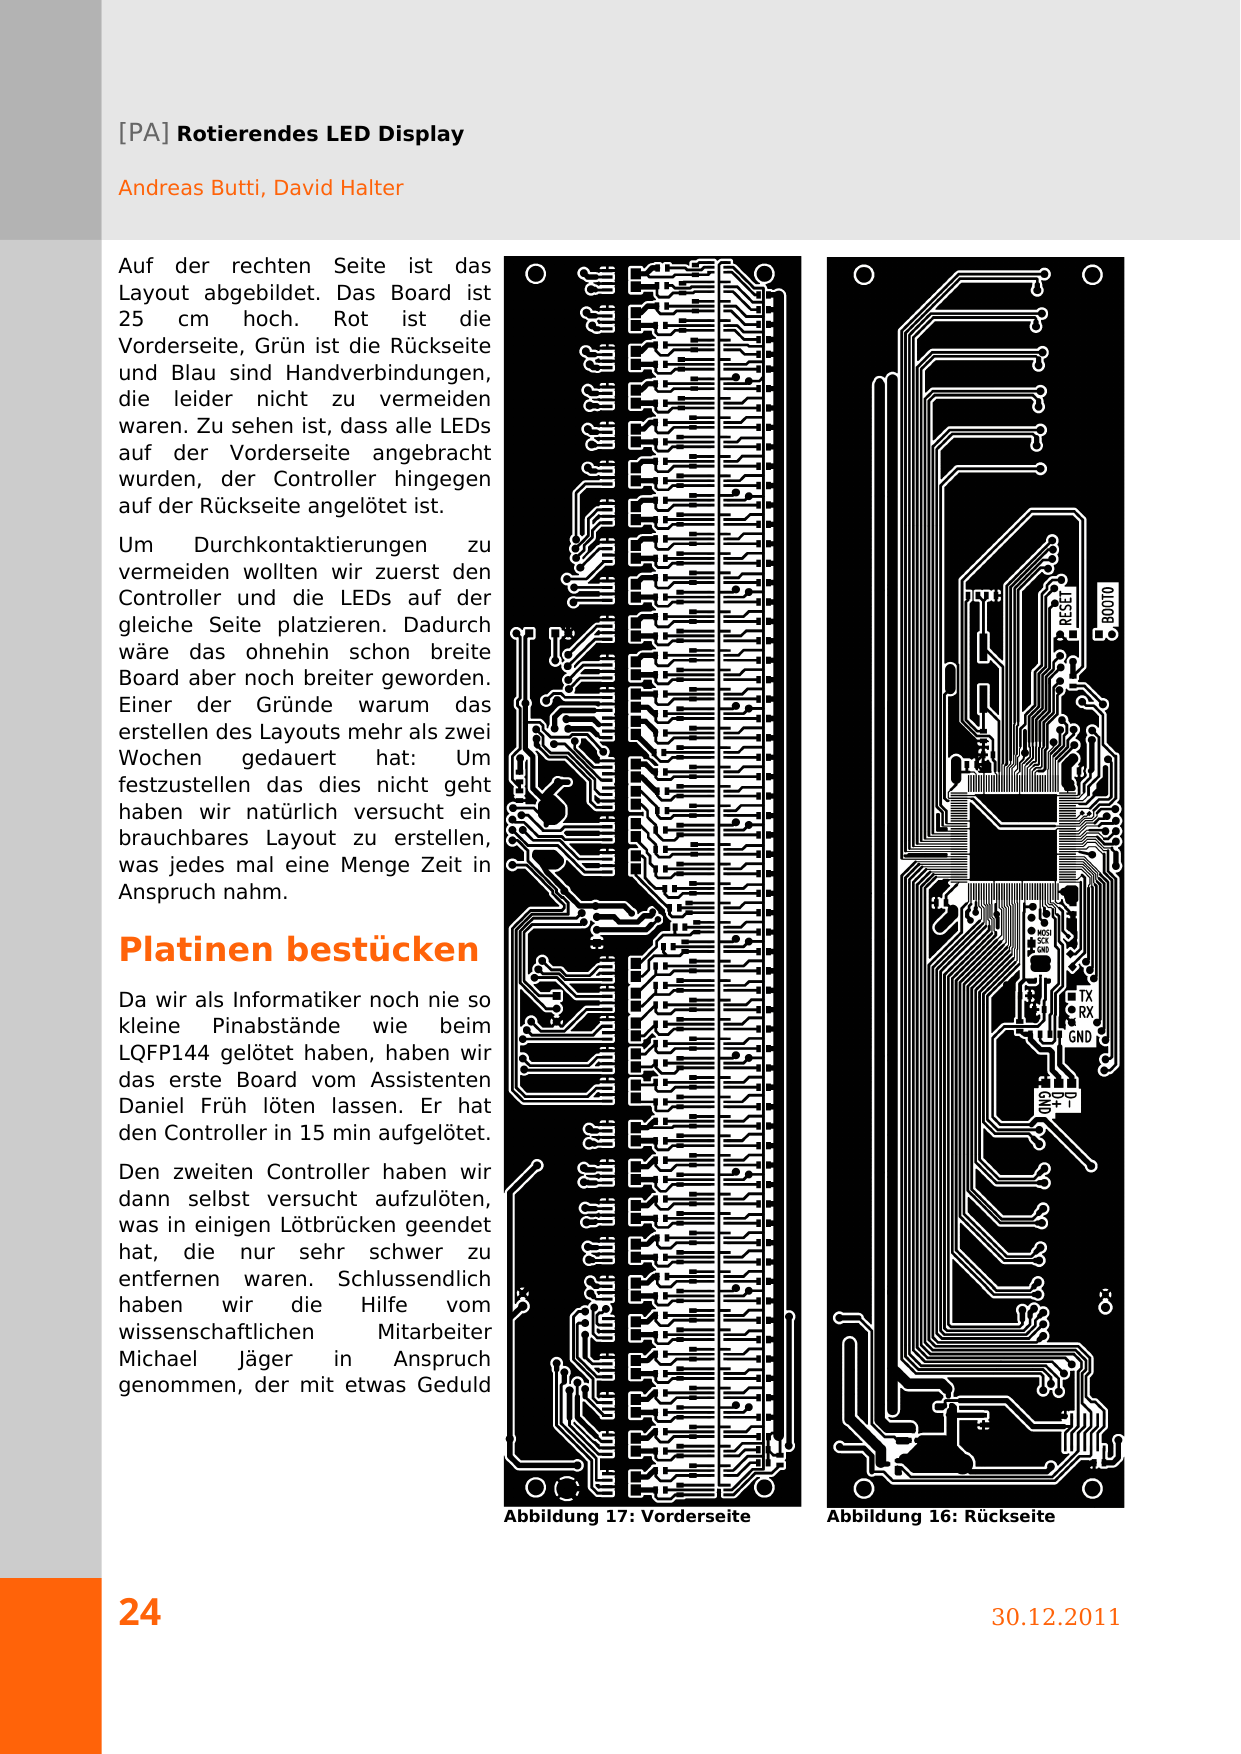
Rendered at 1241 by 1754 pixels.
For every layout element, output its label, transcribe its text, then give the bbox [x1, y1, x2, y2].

text [802, 533, 826, 904]
picture [826, 257, 1125, 1508]
text Abbildung 17: Vorderseite [504, 1507, 801, 1526]
text Da wir als Informatiker noch nie so kleine Pinabstände wie beim LQFP144 gelötet haben, haben wir das erste Board vom Assistenten Daniel Früh löten lassen. Er hat den Controller in 15 min aufgelötet. [118, 988, 503, 1145]
picture [503, 256, 802, 1507]
text Auf der rechten Seite ist das Layout abgebildet. Das Board ist 25 cm hoch. Rot ist die Vorderseite, Grün ist die Rückseite und Blau sind Handverbindungen, die leider nicht zu vermeiden waren. Zu sehen ist, dass alle LEDs auf der Vorderseite angebracht wurden, der Controller hingegen auf der Rückseite angelötet ist. [118, 254, 1122, 518]
text Den zweiten Controller haben wir dann selbst versucht aufzulöten, was in einigen Lötbrücken geendet hat, die nur sehr schwer zu entfernen waren. Schlussendlich haben wir die Hilfe vom wissenschaftlichen Mitarbeiter Michael Jäger in Anspruch genommen, der mit etwas Geduld [118, 1160, 503, 1398]
subtitle [802, 931, 826, 969]
text Abbildung 16: Rückseite [827, 1508, 1122, 1527]
text Um Durchkontaktierungen zu vermeiden wollten wir zuerst den Controller und die LEDs auf der gleiche Seite platzieren. Dadurch wäre das ohnehin schon breite Board aber noch breiter geworden. Einer der Gründe warum das erstellen des Layouts mehr als zwei Wochen gedauert hat: Um festzustellen das dies nicht geht haben wir natürlich versucht ein brauchbares Layout zu erstellen, was jedes mal eine Menge Zeit in Anspruch nahm. [118, 533, 503, 904]
subtitle Platinen bestücken [118, 931, 503, 969]
